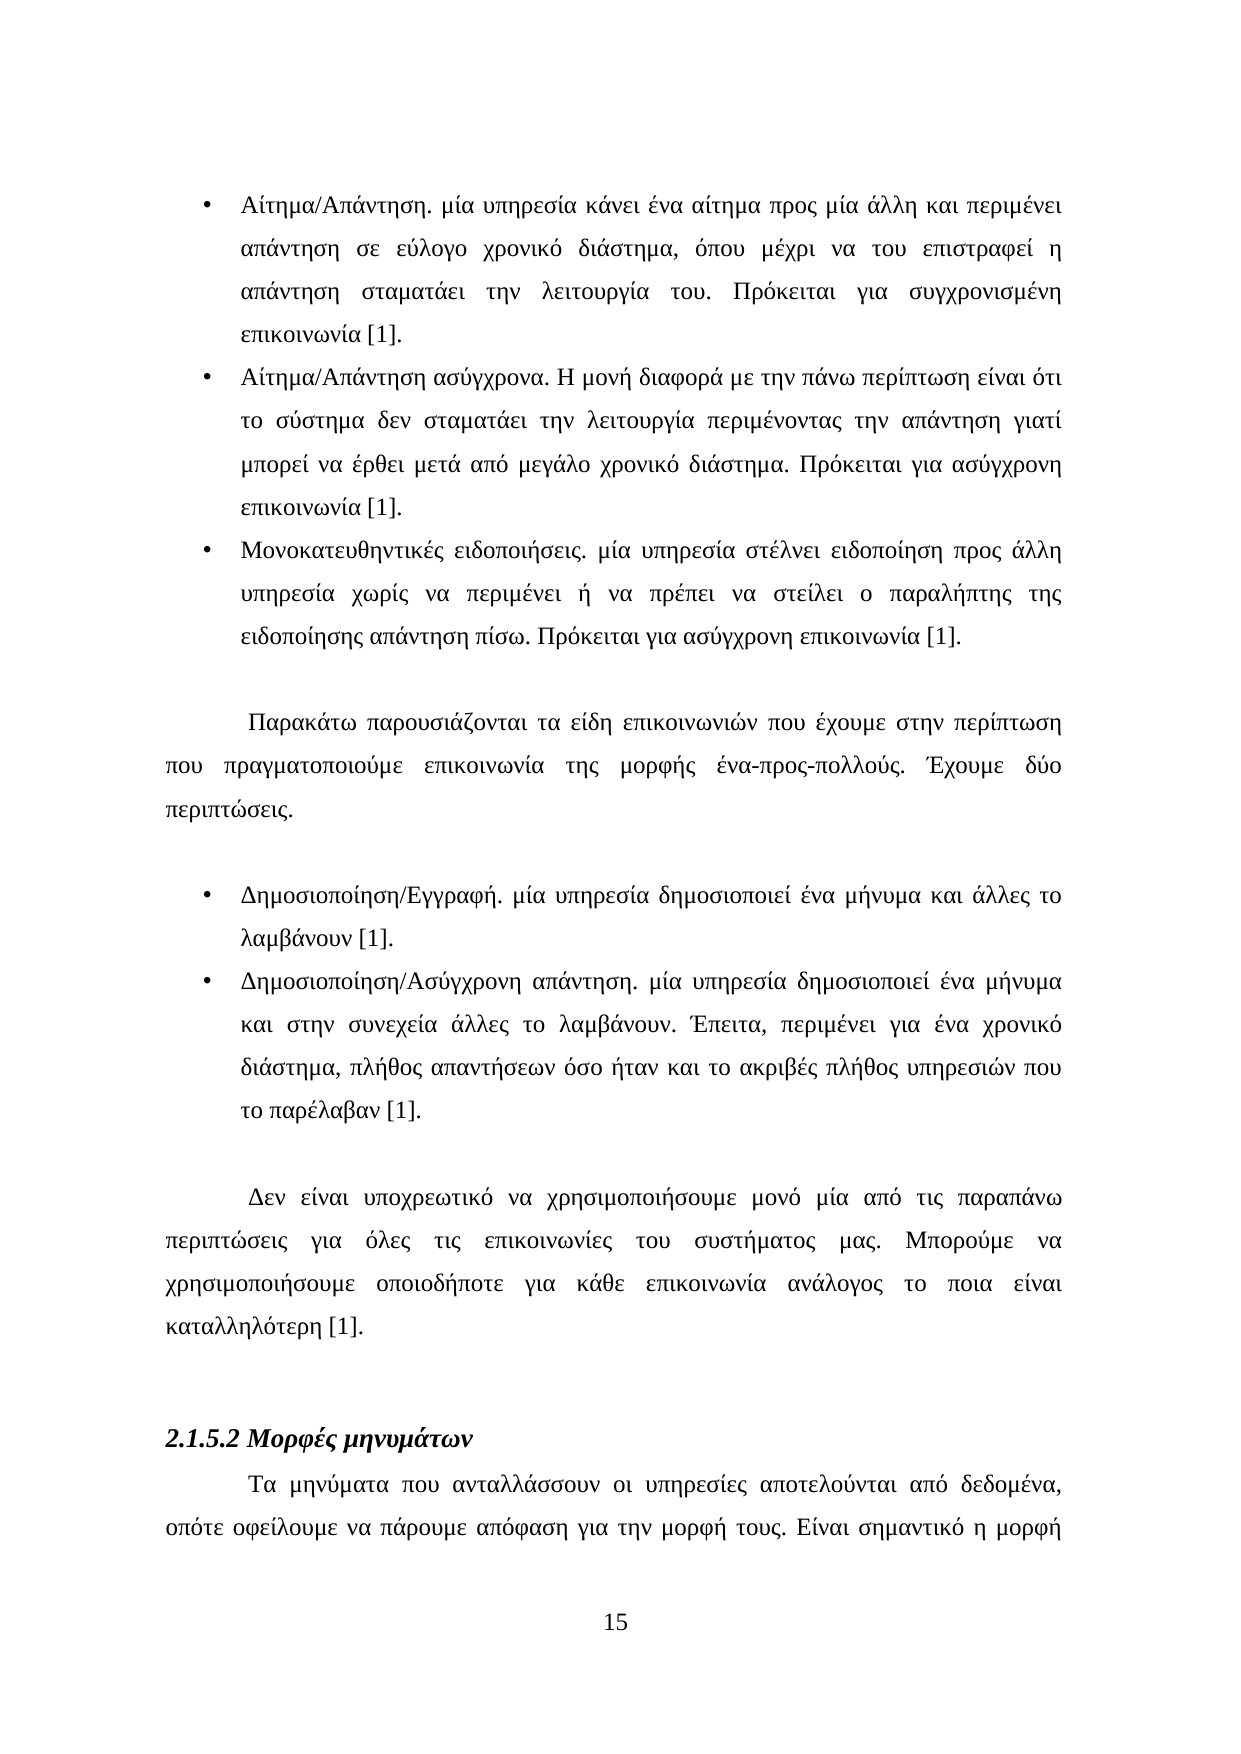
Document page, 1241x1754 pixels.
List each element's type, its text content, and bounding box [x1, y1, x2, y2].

list Μονοκατευθηντικές ειδοποιήσεις. μία υπηρεσία στέλνει ειδοποίηση προς άλλη υπηρεσία χωρίς να περιμένει ή να πρέπει να στείλει ο παραλήπτης της ειδοποίησης απάντηση πίσω. Πρόκειται για ασύγχρονη επικοινωνία [1]. [203, 535, 1063, 650]
text Τα μηνύματα που ανταλλάσσουν οι υπηρεσίες αποτελούνται από δεδομένα, οπότε οφείλουμε να πάρουμε απόφαση για την μορφή τους. Είναι σημαντικό η μορφή [165, 1469, 1063, 1541]
list Δημοσιοποίηση/Εγγραφή. μία υπηρεσία δημοσιοποιεί ένα μήνυμα και άλλες το λαμβάνουν [1]. [203, 880, 1063, 952]
text Δεν είναι υποχρεωτικό να χρησιμοποιήσουμε μονό μία από τις παραπάνω περιπτώσεις για όλες τις επικοινωνίες του συστήματος μας. Μπορούμε να χρησιμοποιήσουμε οποιοδήποτε για κάθε επικοινωνία ανάλογος το ποια είναι καταλληλότερη [1]. [165, 1182, 1063, 1340]
text Παρακάτω παρουσιάζονται τα είδη επικοινωνιών που έχουμε στην περίπτωση που πραγματοποιούμε επικοινωνία της μορφής ένα-προς-πολλούς. Έχουμε δύο περιπτώσεις. [165, 707, 1063, 822]
subtitle 2.1.5.2 Μορφές μηνυμάτων [165, 1422, 1063, 1454]
list Δημοσιοποίηση/Ασύγχρονη απάντηση. μία υπηρεσία δημοσιοποιεί ένα μήνυμα και στην συνεχεία άλλες το λαμβάνουν. Έπειτα, περιμένει για ένα χρονικό διάστημα, πλήθος απαντήσεων όσο ήταν και το ακριβές πλήθος υπηρεσιών που το παρέλαβαν [1]. [203, 966, 1063, 1124]
list Αίτημα/Απάντηση. μία υπηρεσία κάνει ένα αίτημα προς μία άλλη και περιμένει απάντηση σε εύλογο χρονικό διάστημα, όπου μέχρι να του επιστραφεί η απάντηση σταματάει την λειτουργία του. Πρόκειται για συγχρονισμένη επικοινωνία [1]. [203, 190, 1063, 348]
list Αίτημα/Απάντηση ασύγχρονα. Η μονή διαφορά με την πάνω περίπτωση είναι ότι το σύστημα δεν σταματάει την λειτουργία περιμένοντας την απάντηση γιατί μπορεί να έρθει μετά από μεγάλο χρονικό διάστημα. Πρόκειται για ασύγχρονη επικοινωνία [1]. [203, 362, 1063, 521]
